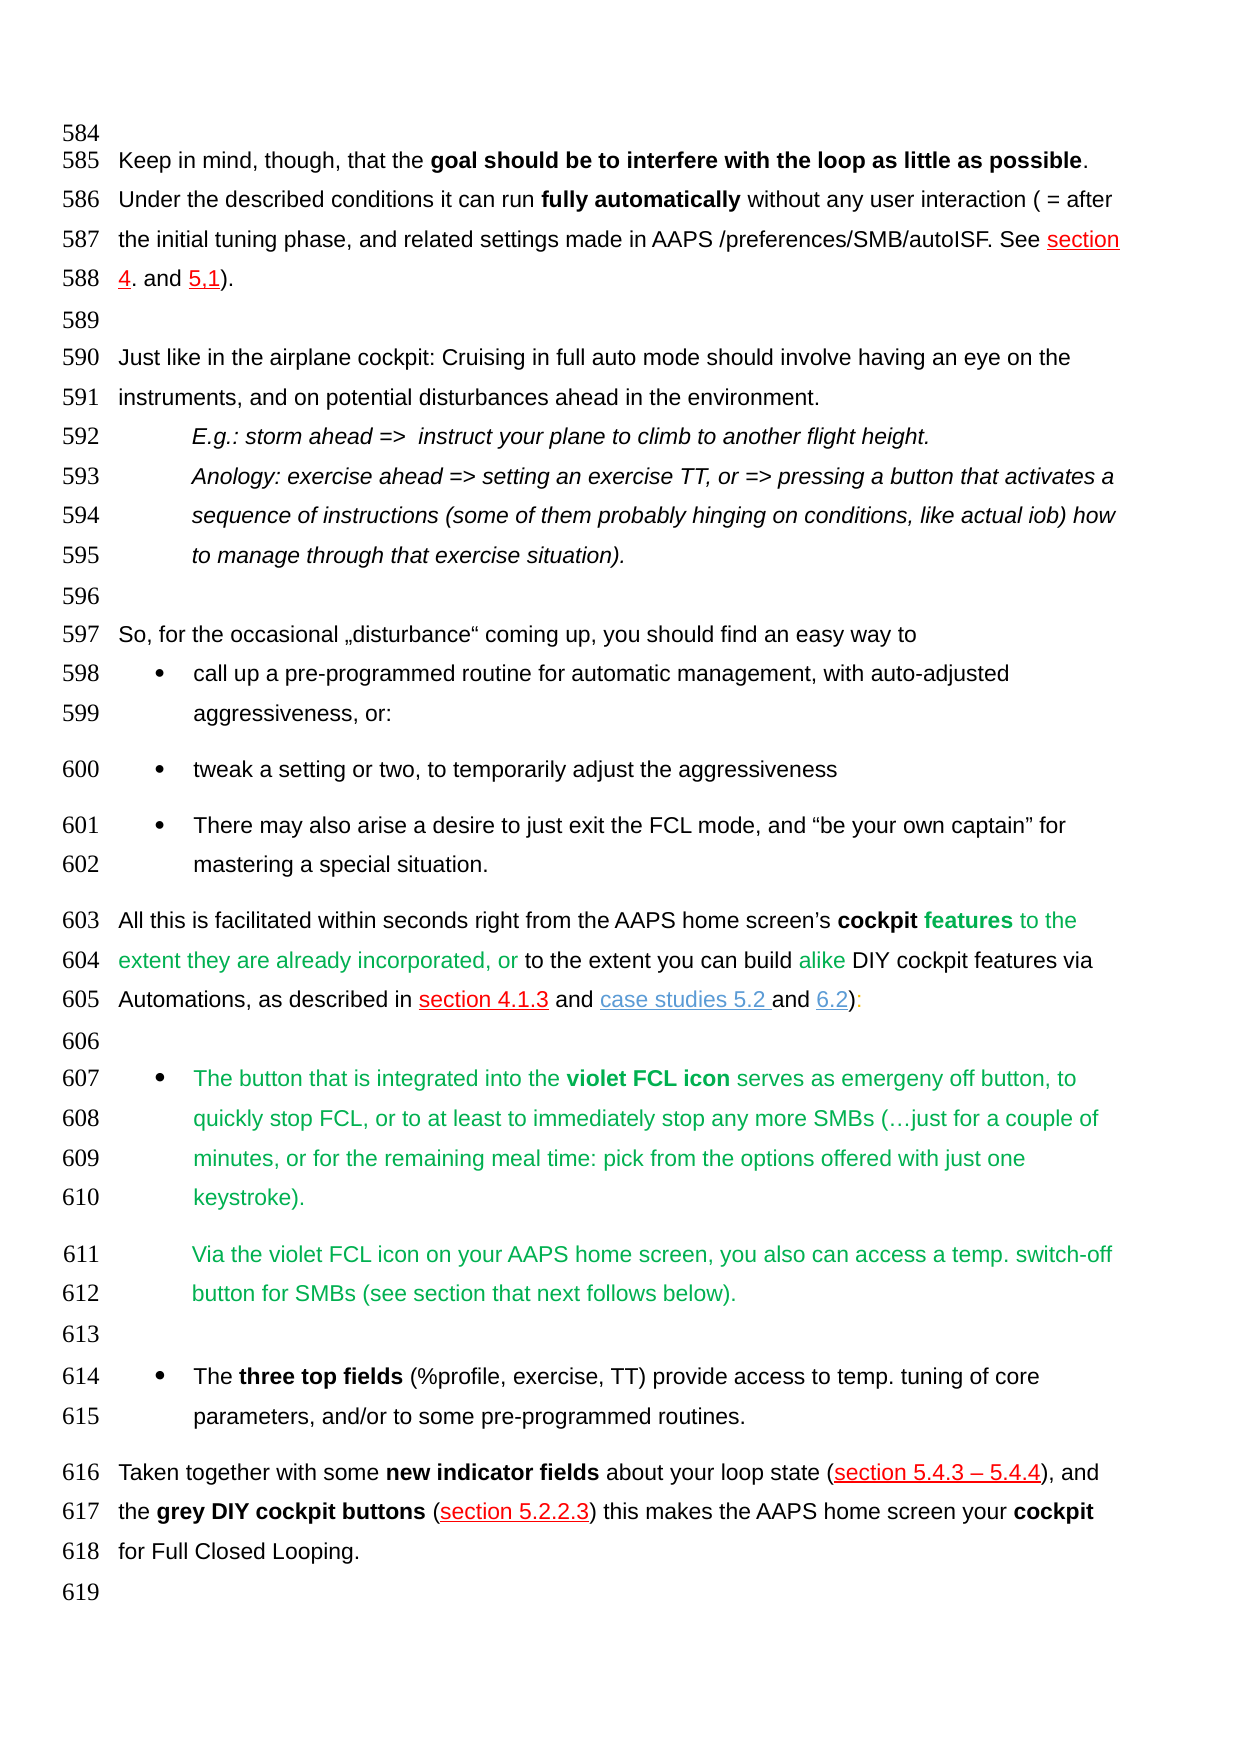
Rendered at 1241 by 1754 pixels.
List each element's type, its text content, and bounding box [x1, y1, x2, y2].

text Anology: exercise ahead => setting an exercise TT, or => pressing a button that activates a sequence of instructions (some of them probably hinging on conditions, like actual iob) how to manage through that exercise situation). [192, 463, 1122, 568]
text So, for the occasional „disturbance“ coming up, you should find an easy way to [118, 621, 1122, 647]
list There may also arise a desire to just exit the FCL mode, and “be your own captain” for mastering a special situation. [156, 812, 1122, 878]
list The three top fields (%profile, exercise, TT) provide access to temp. tuning of core parameters, and/or to some pre-programmed routines. [156, 1363, 1122, 1429]
text All this is facilitated within seconds right from the AAPS home screen’s cockpit features to the extent they are already incorporated, or to the extent you can build alike DIY cockpit features via Automations, as described in section 4.1.3 and case studies 5.2 and 6.2): [118, 907, 1122, 1013]
text Via the violet FCL icon on your AAPS home screen, you also can access a temp. switch-off button for SMBs (see section that next follows below). [192, 1241, 1122, 1306]
text E.g.: storm ahead => instruct your plane to climb to another flight height. [192, 423, 1122, 449]
list tweak a setting or two, to temporarily adjust the aggressiveness [156, 756, 1122, 782]
list The button that is integrated into the violet FCL icon serves as emergeny off button, to quickly stop FCL, or to at least to immediately stop any more SMBs (…just for a couple of minutes, or for the remaining meal time: pick from the options offered with just one keystroke). [156, 1065, 1122, 1211]
text Just like in the airplane cockpit: Cruising in full auto mode should involve having an eye on the instruments, and on potential disturbances ahead in the environment. [118, 344, 1122, 410]
list call up a pre-programmed routine for automatic management, with auto-adjusted aggressiveness, or: [156, 660, 1122, 726]
text Taken together with some new indicator fields about your loop state (section 5.4.3 – 5.4.4), and the grey DIY cockpit buttons (section 5.2.2.3) this makes the AAPS home screen your cockpit for Full Closed Looping. [118, 1459, 1122, 1564]
text Keep in mind, though, that the goal should be to interfere with the loop as little as possible. Under the described conditions it can run fully automatically without any user interaction ( = after the initial tuning phase, and related settings made in AAPS /preferences/SMB/autoISF. See section 4. and 5,1). [118, 147, 1122, 292]
